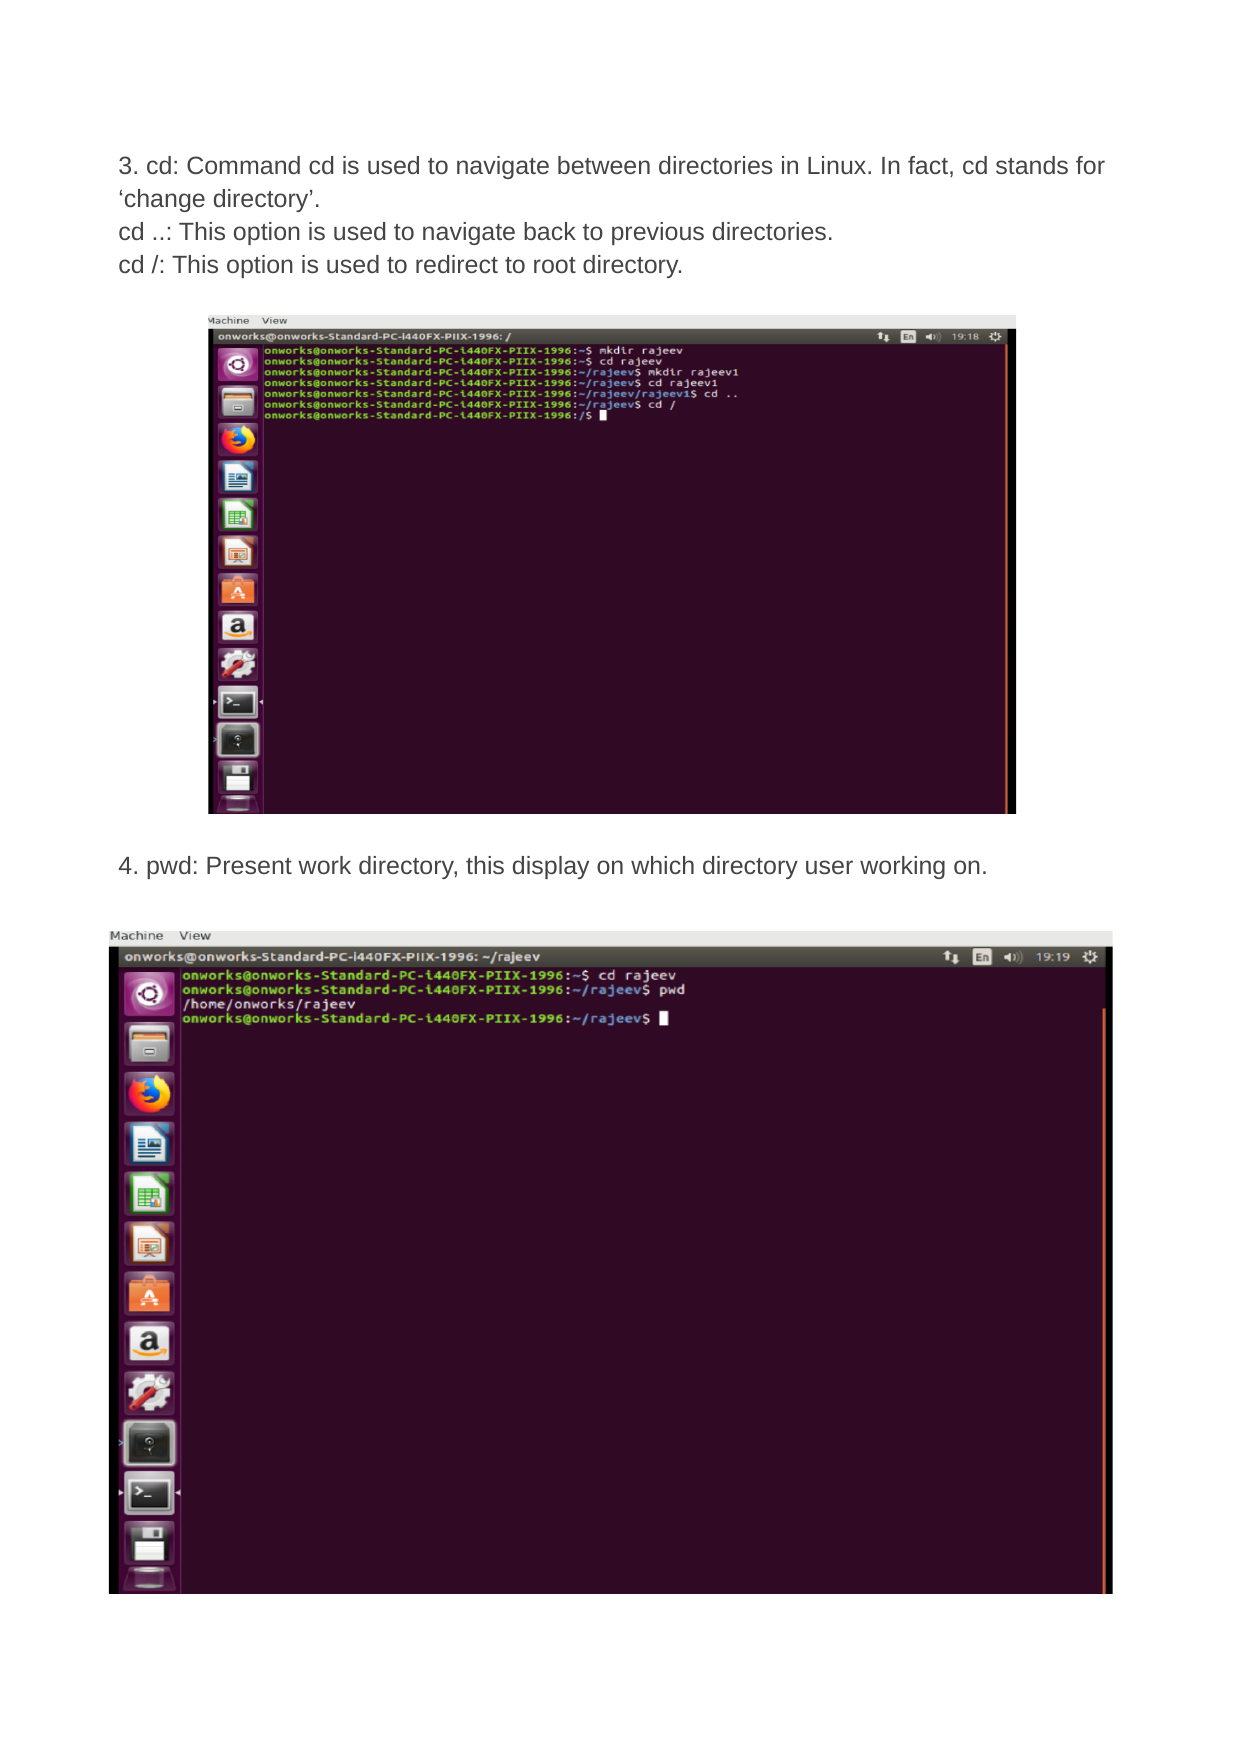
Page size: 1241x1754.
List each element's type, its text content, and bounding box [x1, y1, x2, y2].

picture [108, 931, 1113, 1594]
text 3. cd: Command cd is used to navigate between directories in Linux. In fact, cd stands for ‘change directory’. [118, 151, 1122, 213]
text cd /: This option is used to redirect to root directory. [118, 250, 1122, 279]
picture [208, 315, 1017, 814]
text 4. pwd: Present work directory, this display on which directory user working on. [118, 851, 1122, 879]
text cd ..: This option is used to navigate back to previous directories. [118, 217, 1122, 246]
